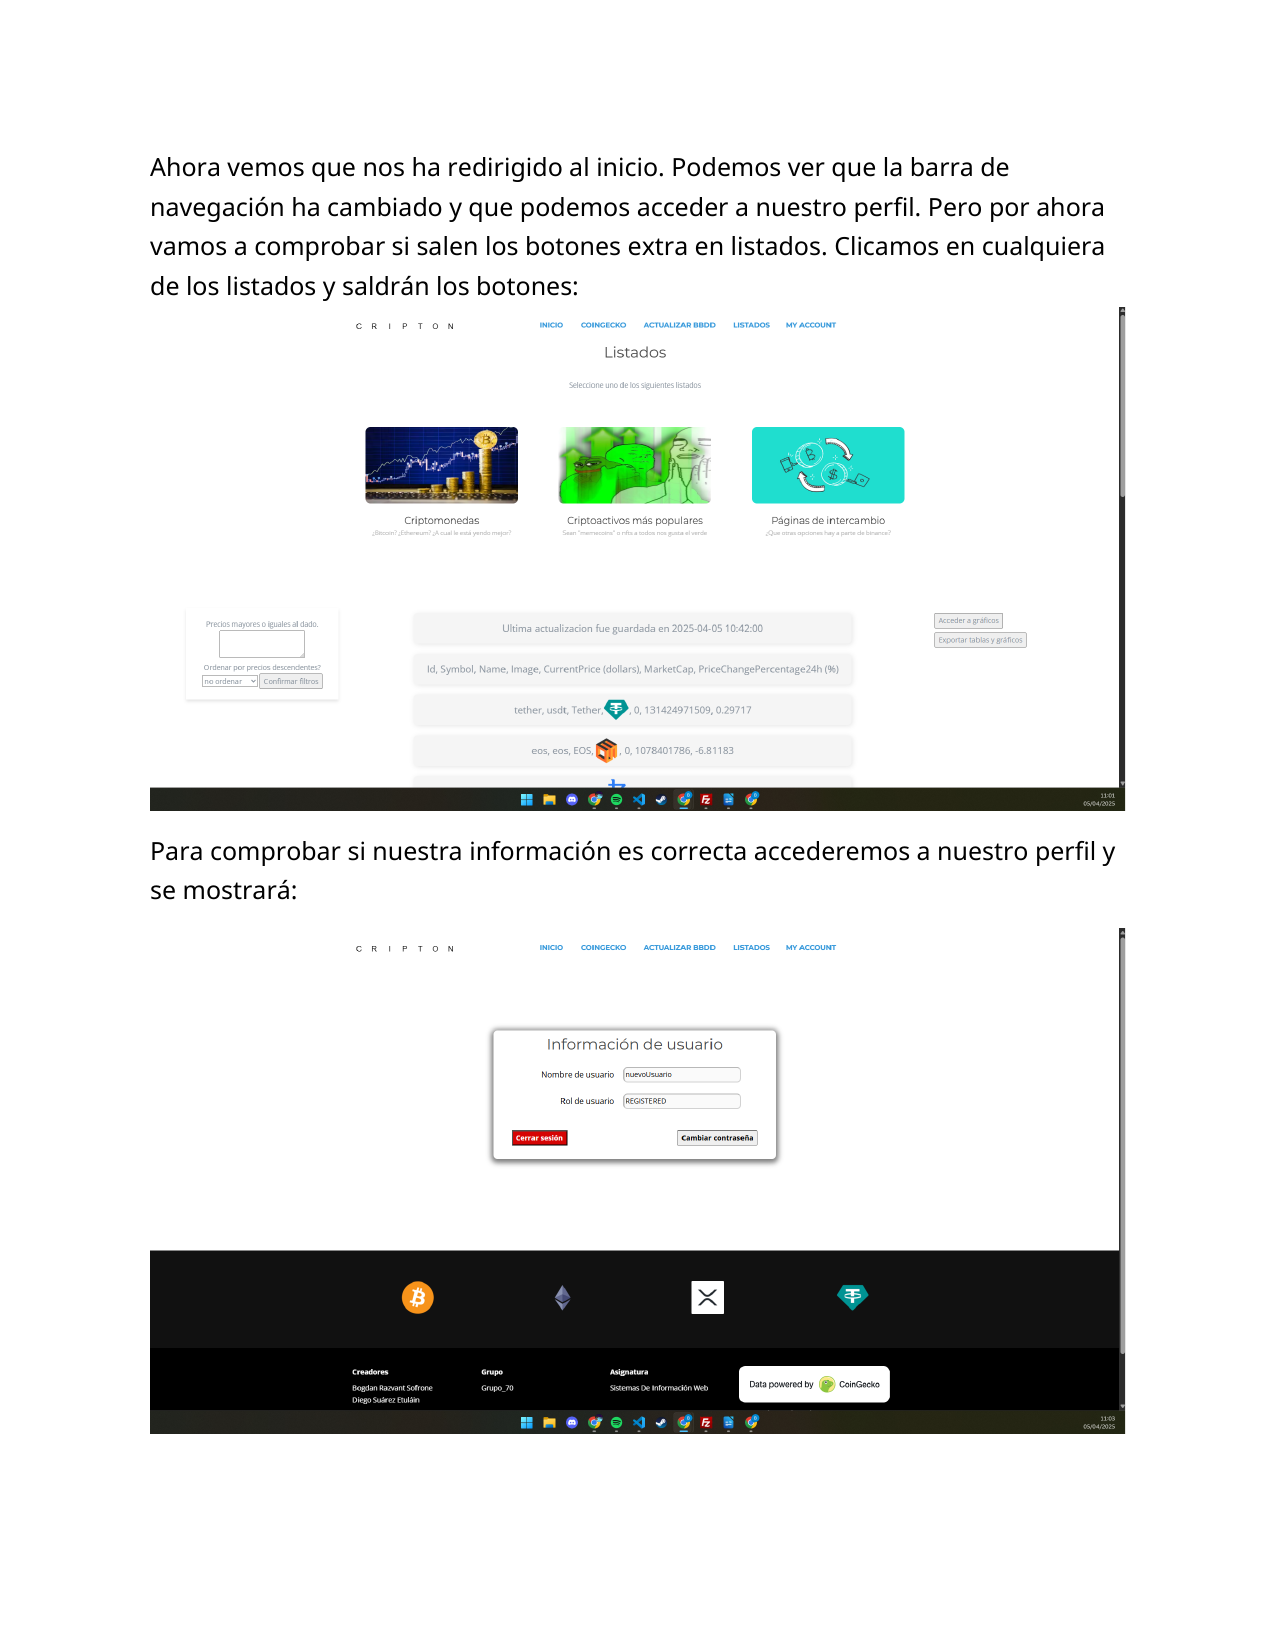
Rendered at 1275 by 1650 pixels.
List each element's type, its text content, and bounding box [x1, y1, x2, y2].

text Para comprobar si nuestra información es correcta accederemos a nuestro perfil y se mostrará: [150, 833, 1125, 907]
text Ahora vemos que nos ha redirigido al inicio. Podemos ver que la barra de navegación ha cambiado y que podemos acceder a nuestro perfil. Pero por ahora vamos a comprobar si salen los botones extra en listados. Clicamos en cualquiera de los listados y saldrán los botones: [150, 150, 1125, 302]
